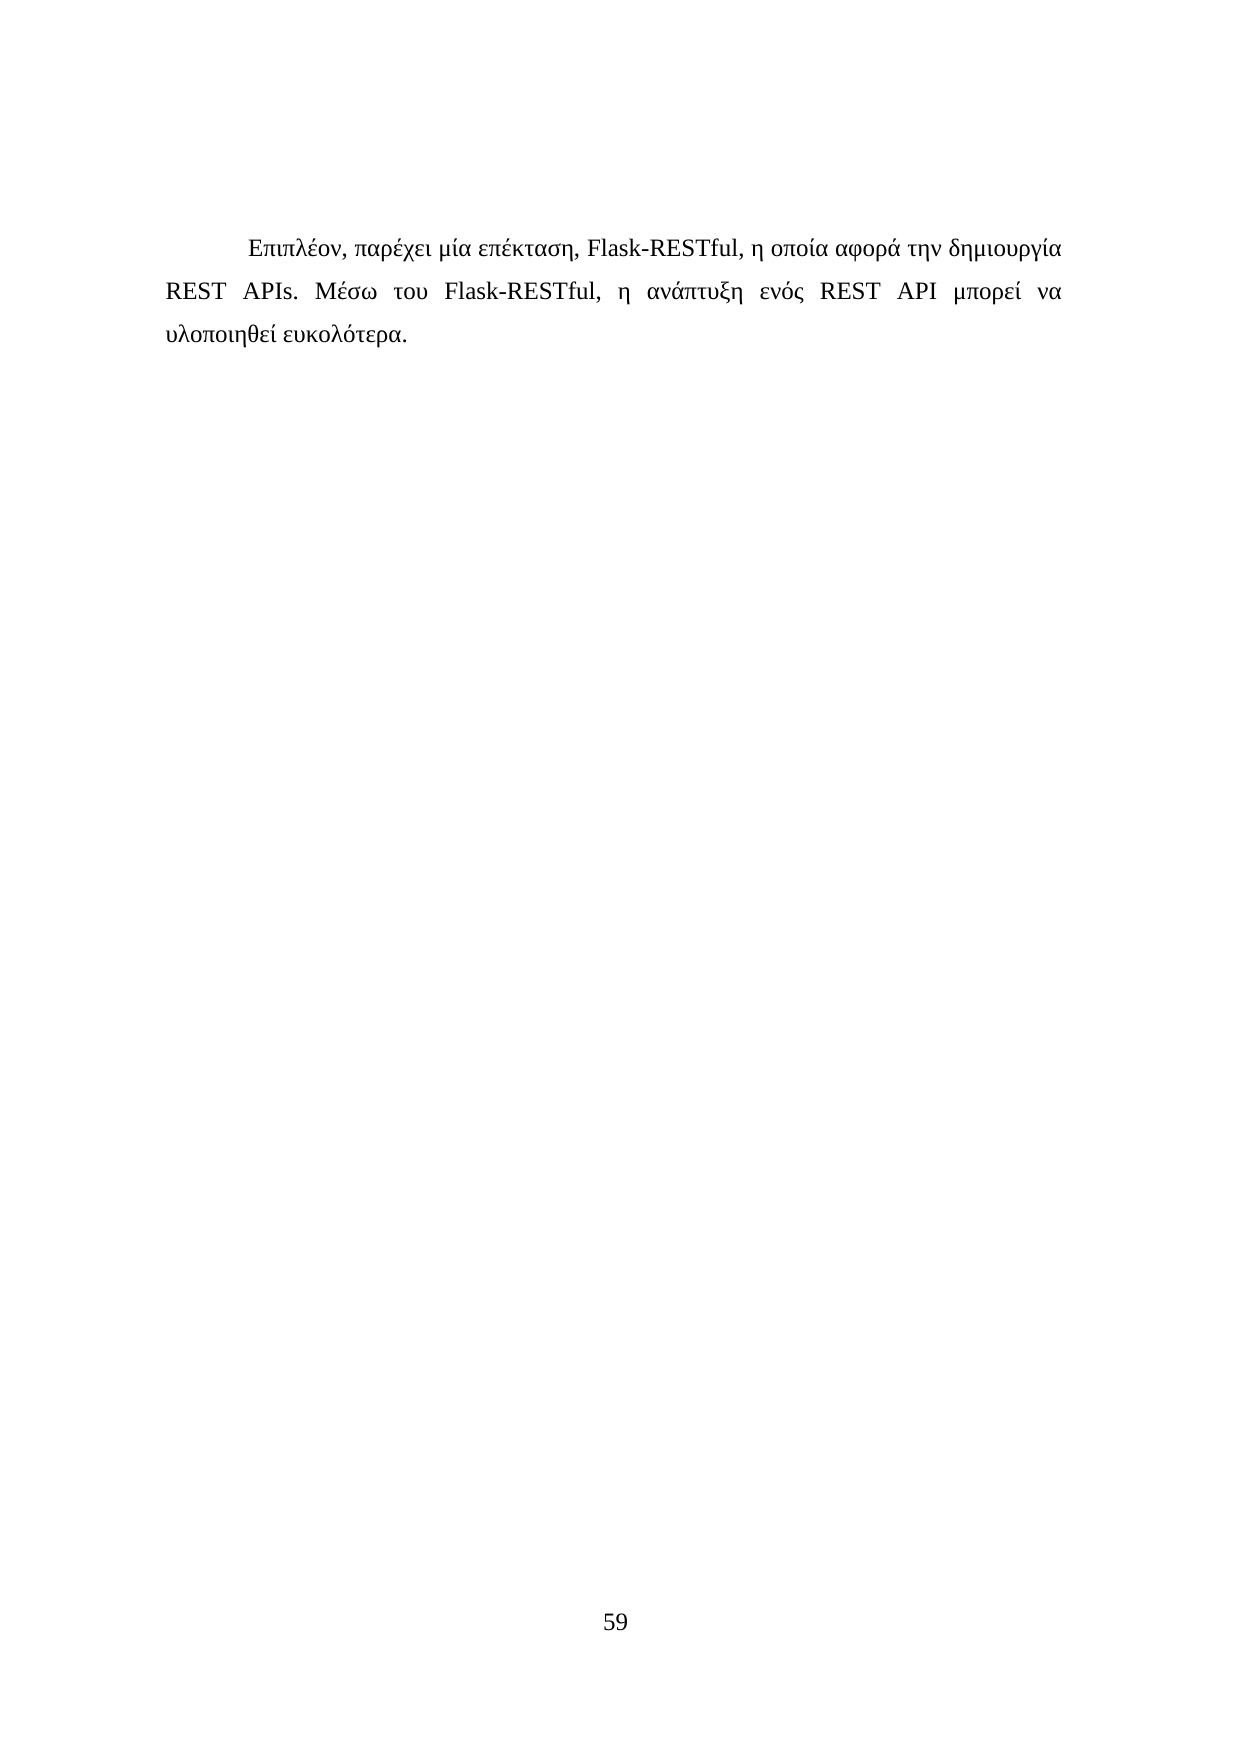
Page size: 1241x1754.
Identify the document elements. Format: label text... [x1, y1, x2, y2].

text Επιπλέον, παρέχει μία επέκταση, Flask-RESTful, η οποία αφορά την δημιουργία REST APIs. Μέσω του Flask-RESTful, η ανάπτυξη ενός REST API μπορεί να υλοποιηθεί ευκολότερα. [165, 233, 1063, 348]
